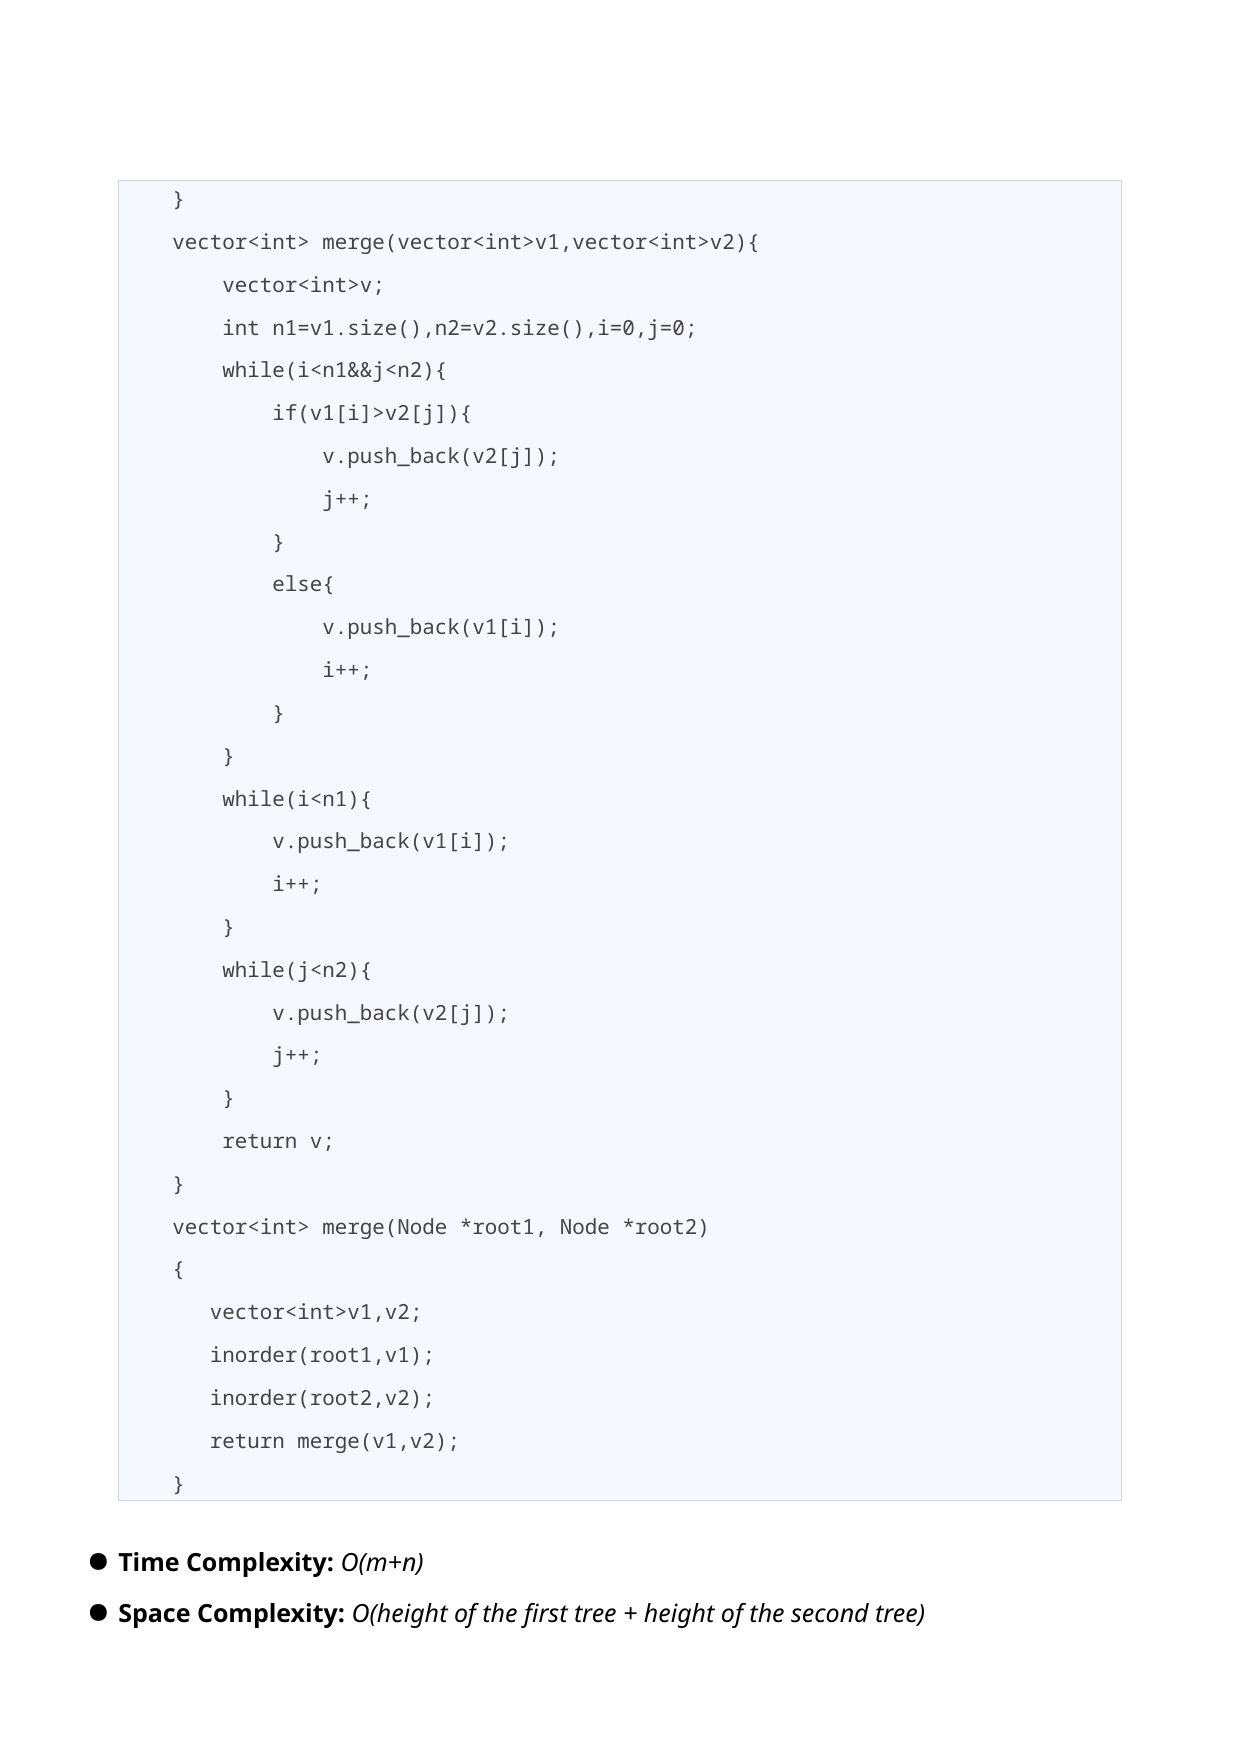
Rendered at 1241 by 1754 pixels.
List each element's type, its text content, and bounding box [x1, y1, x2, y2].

list Time Complexity: O(m+n) [118, 1545, 1122, 1579]
text } [119, 181, 1121, 213]
text return merge(v1,v2); [119, 1422, 1121, 1454]
text } [119, 1165, 1121, 1197]
text v.push_back(v2[j]); [119, 994, 1121, 1026]
text while(j<n2){ [119, 951, 1121, 983]
text i++; [119, 651, 1121, 684]
text return v; [119, 1122, 1121, 1155]
text int n1=v1.size(),n2=v2.size(),i=0,j=0; [119, 309, 1121, 341]
text vector<int> merge(vector<int>v1,vector<int>v2){ [119, 223, 1121, 256]
text } [119, 737, 1121, 769]
text vector<int>v; [119, 266, 1121, 298]
text } [119, 1079, 1121, 1112]
text vector<int> merge(Node *root1, Node *root2) [119, 1208, 1121, 1240]
text while(i<n1&&j<n2){ [119, 352, 1121, 384]
text { [119, 1251, 1121, 1283]
text } [119, 694, 1121, 727]
text v.push_back(v2[j]); [119, 437, 1121, 470]
text } [119, 908, 1121, 941]
text } [119, 1465, 1121, 1500]
text j++; [119, 480, 1121, 512]
text inorder(root2,v2); [119, 1379, 1121, 1412]
text v.push_back(v1[i]); [119, 608, 1121, 641]
text if(v1[i]>v2[j]){ [119, 394, 1121, 427]
text j++; [119, 1037, 1121, 1069]
text } [119, 523, 1121, 555]
text while(i<n1){ [119, 780, 1121, 812]
text i++; [119, 865, 1121, 898]
text inorder(root1,v1); [119, 1336, 1121, 1369]
text else{ [119, 566, 1121, 598]
text vector<int>v1,v2; [119, 1293, 1121, 1326]
text v.push_back(v1[i]); [119, 822, 1121, 855]
list Space Complexity: O(height of the first tree + height of the second tree) [118, 1596, 1122, 1630]
